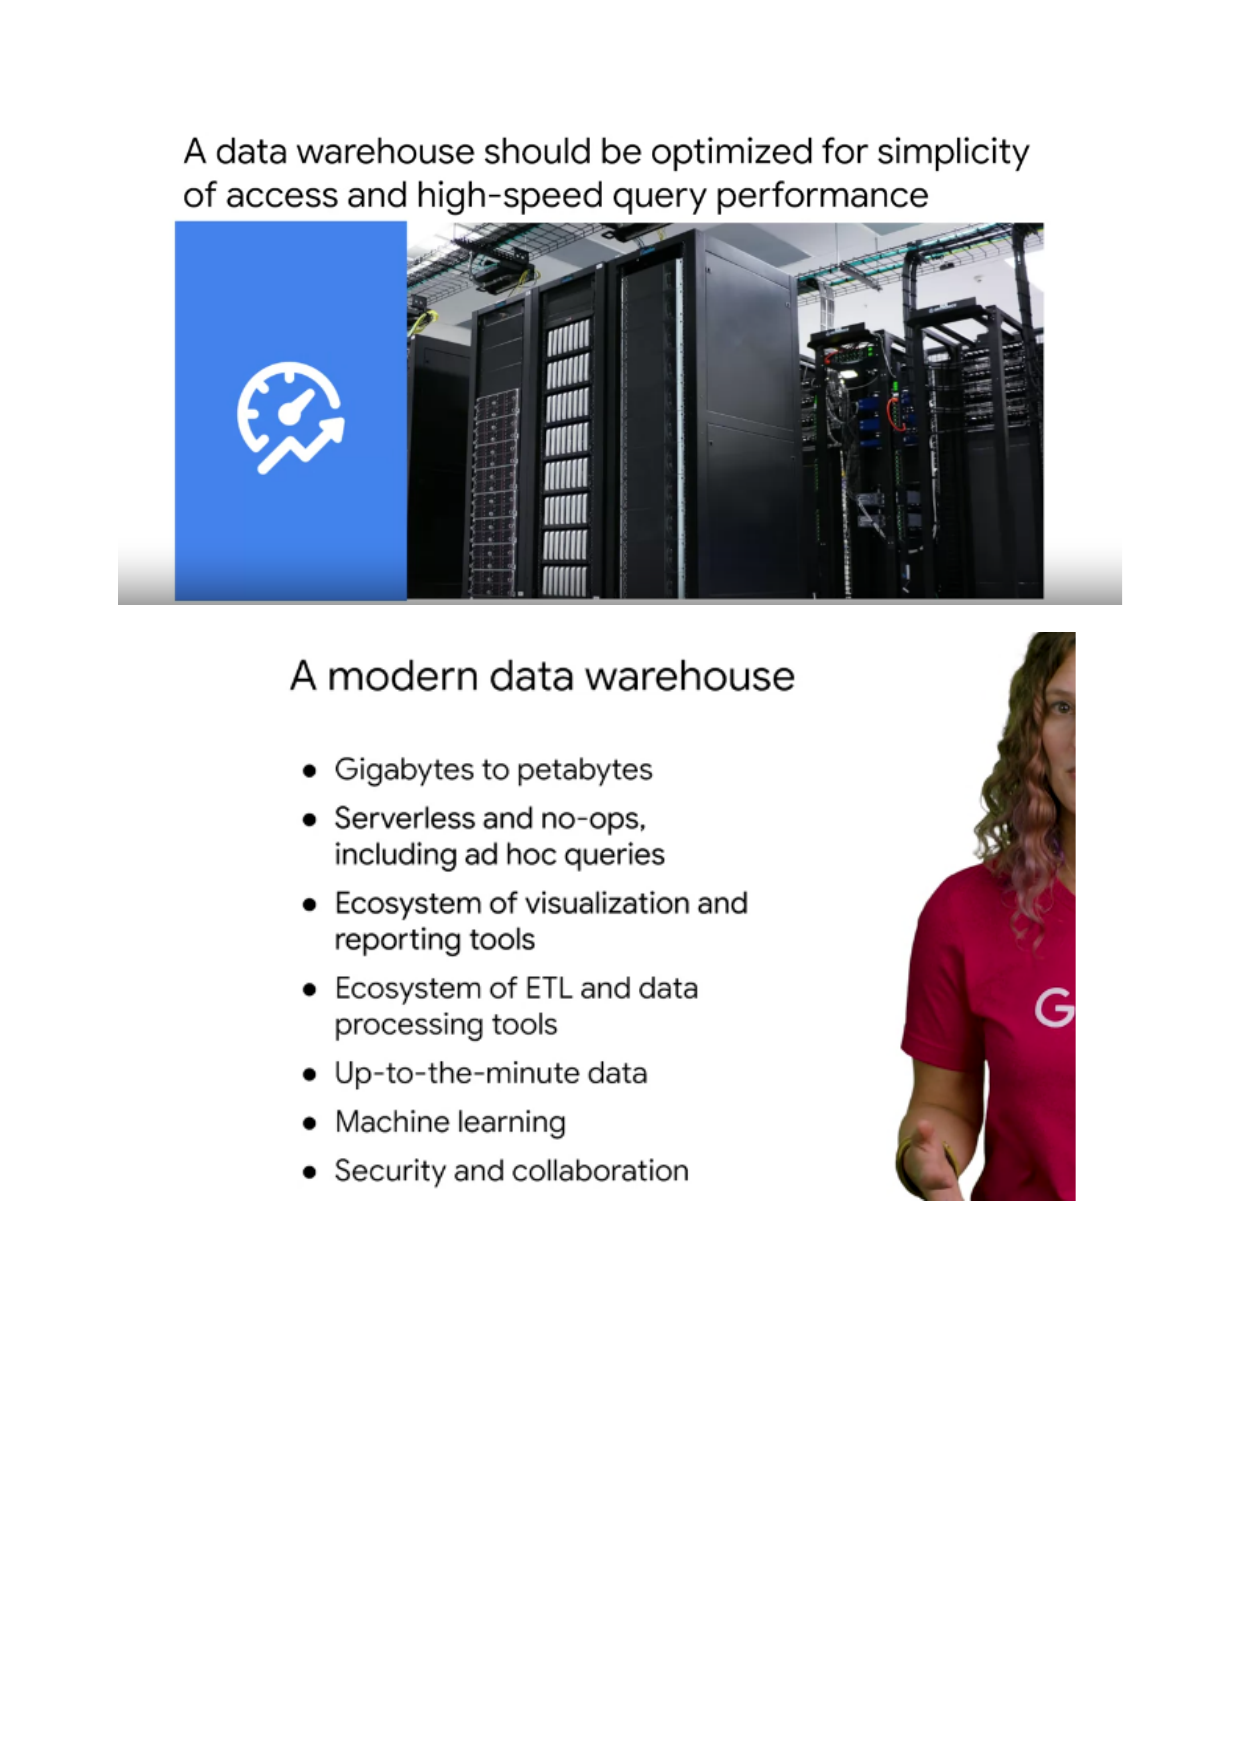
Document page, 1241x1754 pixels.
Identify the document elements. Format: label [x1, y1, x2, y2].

picture [164, 632, 1076, 1201]
picture [118, 118, 1123, 605]
